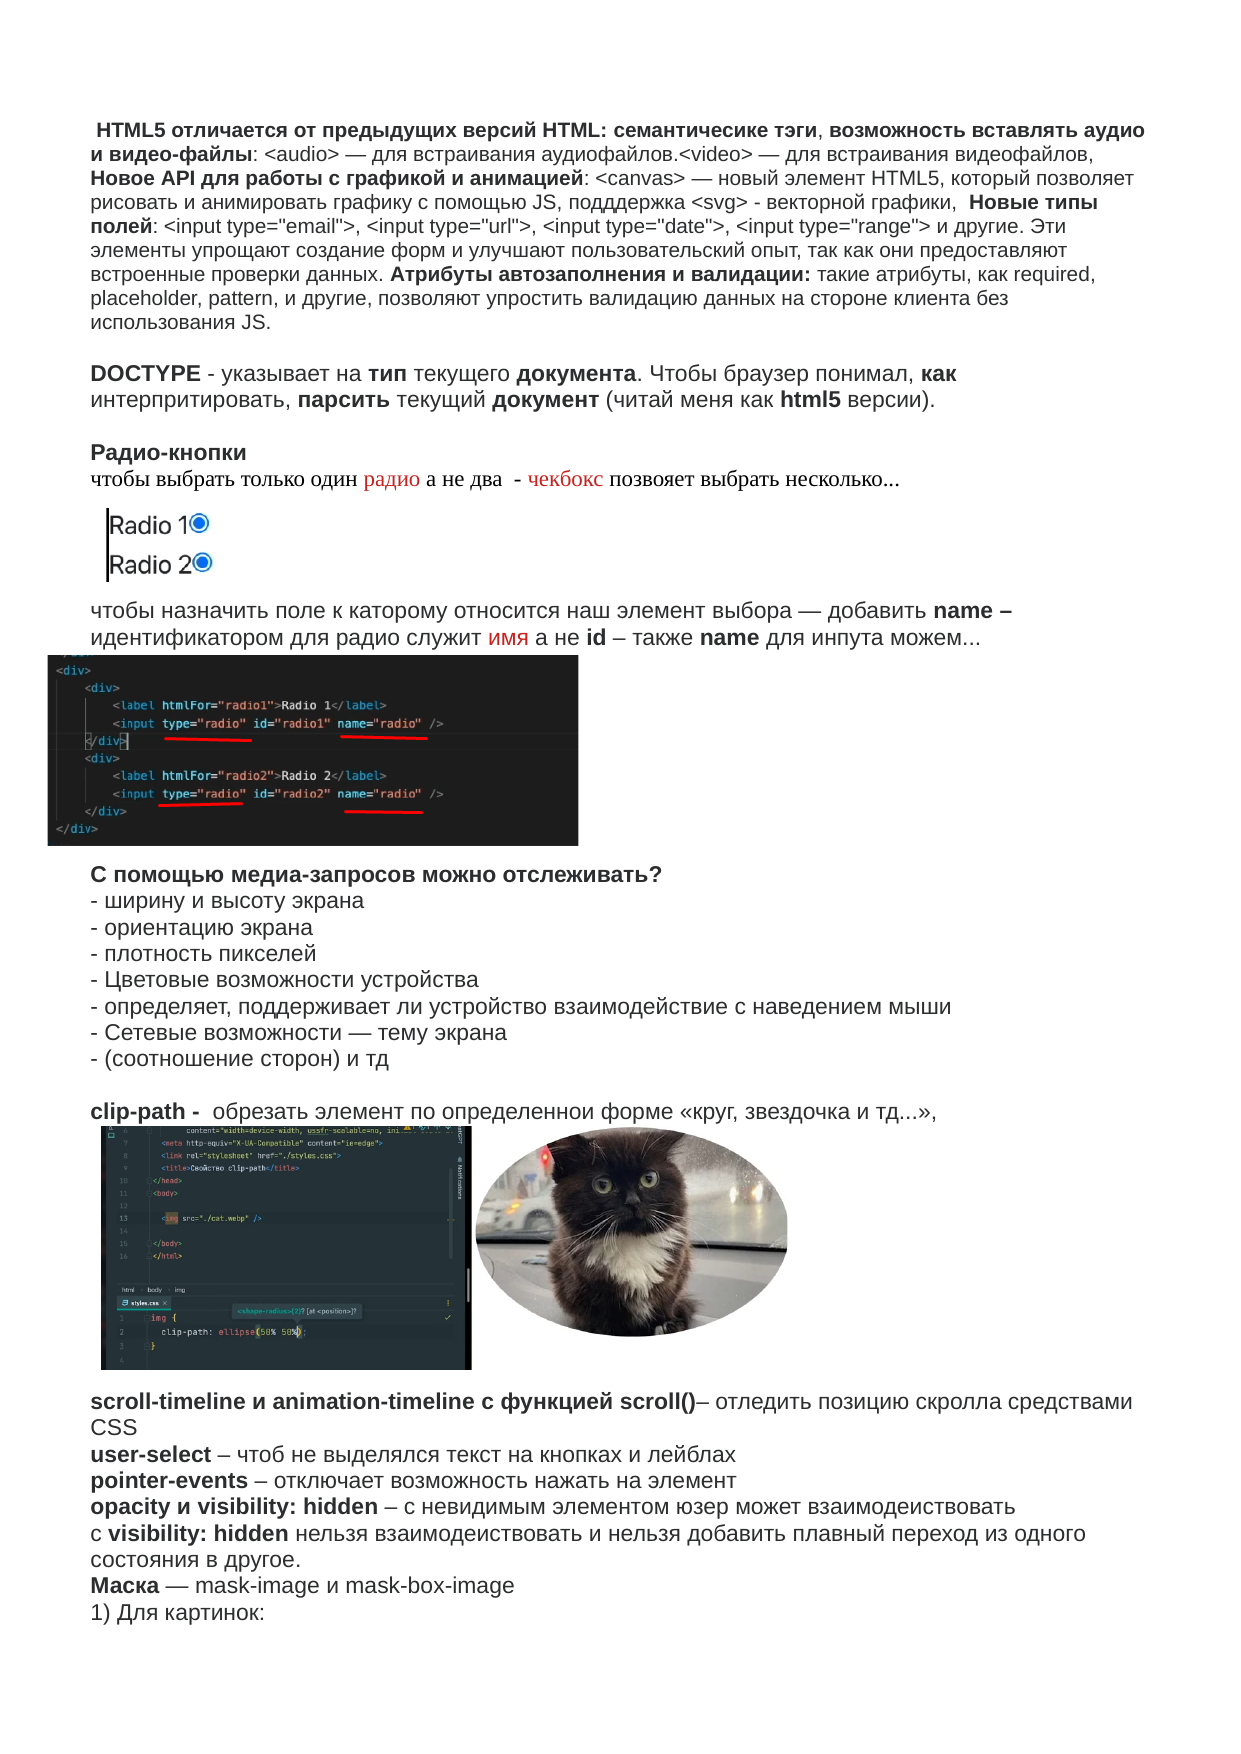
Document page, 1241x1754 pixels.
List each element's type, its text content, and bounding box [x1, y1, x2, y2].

picture [101, 1126, 788, 1370]
text чтобы выбрать только один радио а не два - чекбокс позвояет выбрать несколько... [90, 466, 1150, 492]
text - ширину и высоту экрана [90, 887, 1150, 913]
picture [106, 508, 260, 582]
text - (соотношение сторон) и тд [90, 1045, 1150, 1072]
text - Сетевые возможности — тему экрана [90, 1019, 1150, 1045]
text - ориентацию экрана [90, 913, 1150, 940]
text - плотность пикселей [90, 940, 1150, 966]
text чтобы назначить поле к каторому относится наш элемент выбора — добавить name – идентификатором для радио служит имя а не id – также name для инпута можем... [90, 597, 1150, 650]
text - Цветовые возможности устройства [90, 966, 1150, 993]
picture [47, 655, 579, 846]
text user-select – чтоб не выделялся текст на кнопках и лейблах [90, 1441, 1150, 1467]
text 1) Для картинок: [90, 1599, 1150, 1625]
text DOCTYPE - указывает на тип текущего документа. Чтобы браузер понимал, как интерпритировать, парсить текущий документ (читай меня как html5 версии). [90, 360, 1150, 413]
text opacity и visibility: hidden – с невидимым элементом юзер может взаимодеиствовать [90, 1493, 1150, 1520]
text scroll-timeline и animation-timeline с функцией scroll()– отледить позицию скролла средствами CSS [90, 1388, 1150, 1441]
text - определяет, поддерживает ли устройство взаимодействие с наведением мыши [90, 993, 1150, 1019]
text С помощью медиа-запросов можно отслеживать? [90, 861, 1150, 887]
text HTML5 отличается от предыдущих версий HTML: семантичесике тэги, возможность вставлять аудио и видео-файлы: <audio> — для встраивания аудиофайлов.<video> — для встраивания видеофайлов, Новое API для работы с графикой и анимацией: <canvas> — новый элемент HTML5, который позволяет рисовать и анимировать графику с помощью JS, подддержка <svg> - векторной графики, Новые типы полей: <input type="email">, <input type="url">, <input type="date">, <input type="range"> и другие. Эти элементы упрощают создание форм и улучшают пользовательский опыт, так как они предоставляют встроенные проверки данных. Атрибуты автозаполнения и валидации: такие атрибуты, как required, placeholder, pattern, и другие, позволяют упростить валидацию данных на стороне клиента без использования JS. [90, 118, 1150, 334]
text pointer-events – отключает возможность нажать на элемент [90, 1467, 1150, 1493]
text Радио-кнопки [90, 439, 1150, 466]
text clip-path - обрезать элемент по определеннои форме «круг, звездочка и тд...», [90, 1098, 1150, 1124]
text с visibility: hidden нельзя взаимодеиствовать и нельзя добавить плавный переход из одного состояния в другое. [90, 1520, 1150, 1572]
text Маска — mask-image и mask-box-image [90, 1572, 1150, 1599]
